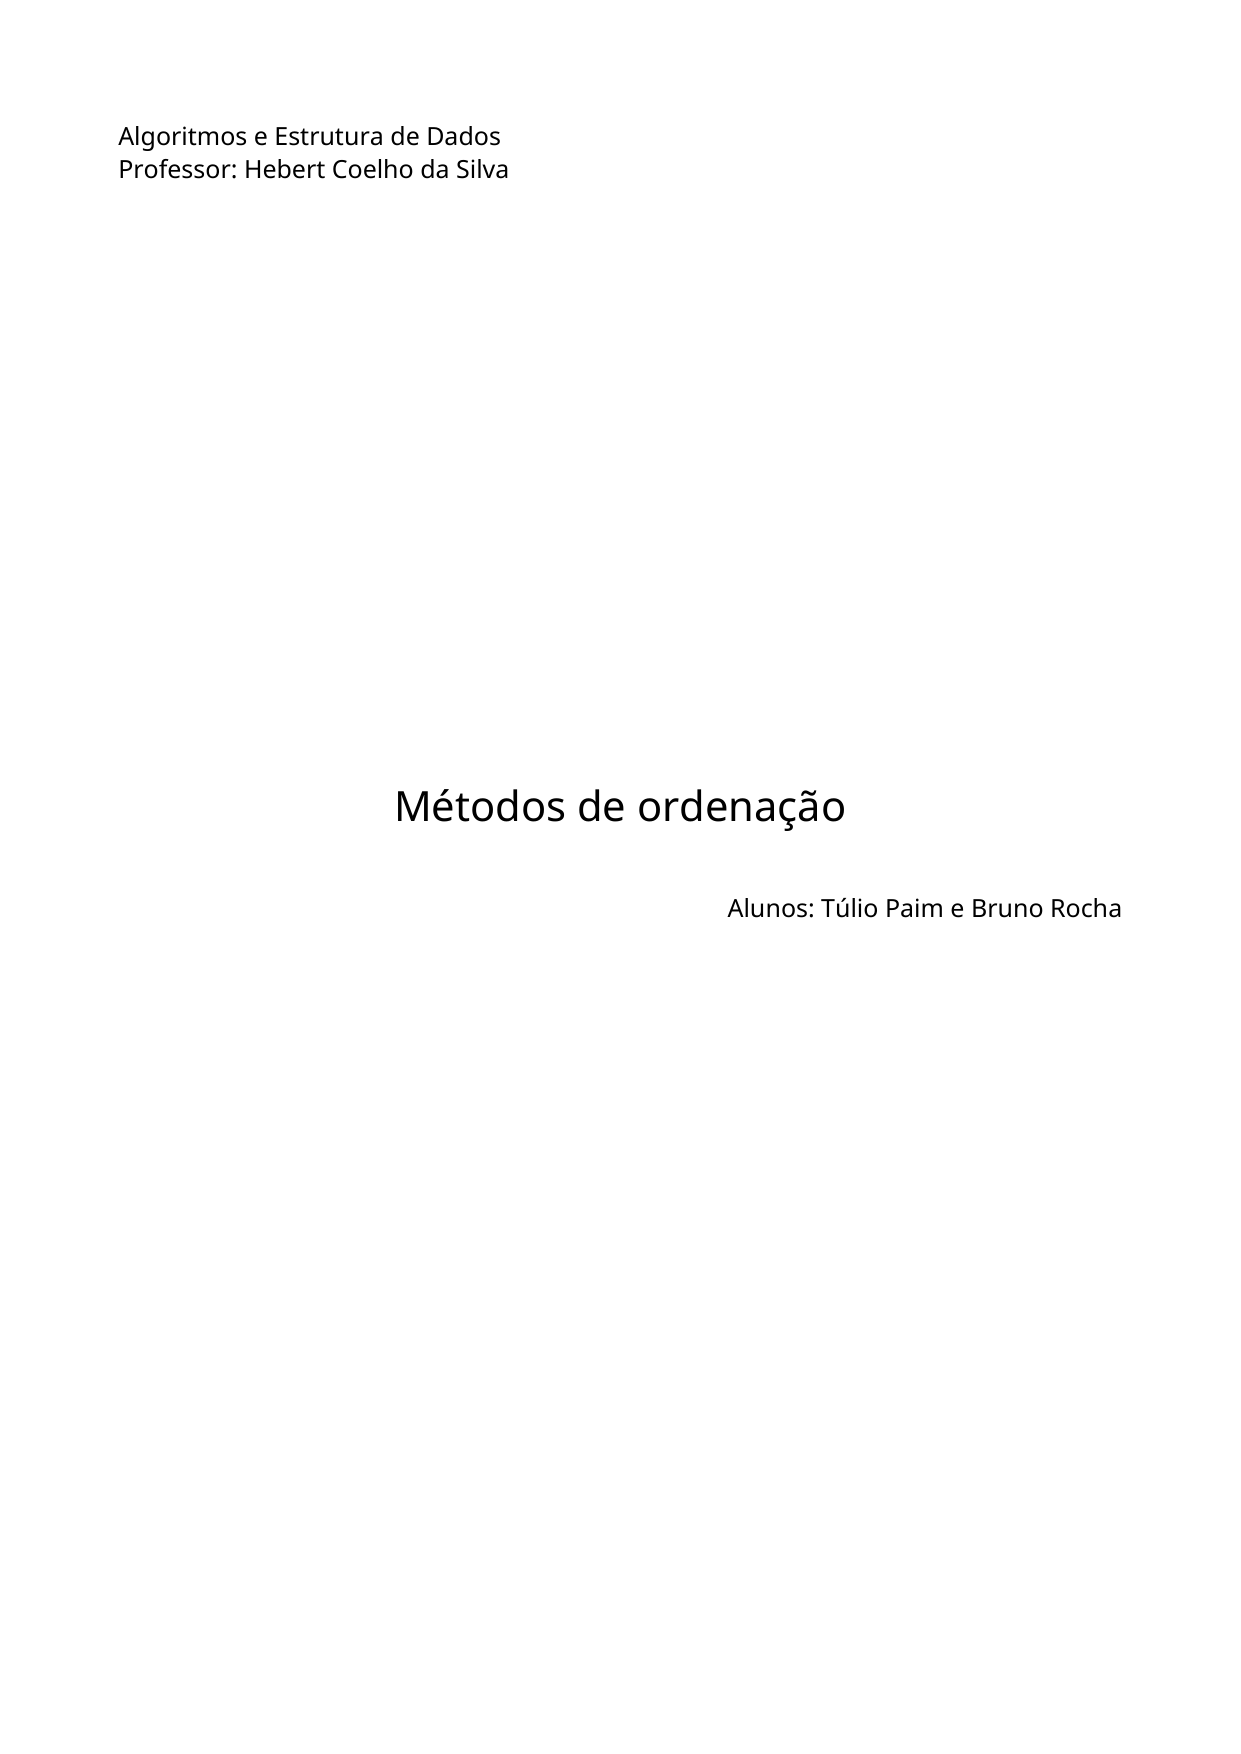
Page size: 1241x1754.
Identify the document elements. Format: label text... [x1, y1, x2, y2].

text Algoritmos e Estrutura de Dados [118, 118, 1122, 152]
text Alunos: Túlio Paim e Bruno Rocha [118, 890, 1122, 924]
text Métodos de ordenação [118, 777, 1122, 833]
text Professor: Hebert Coelho da Silva [118, 152, 1122, 186]
